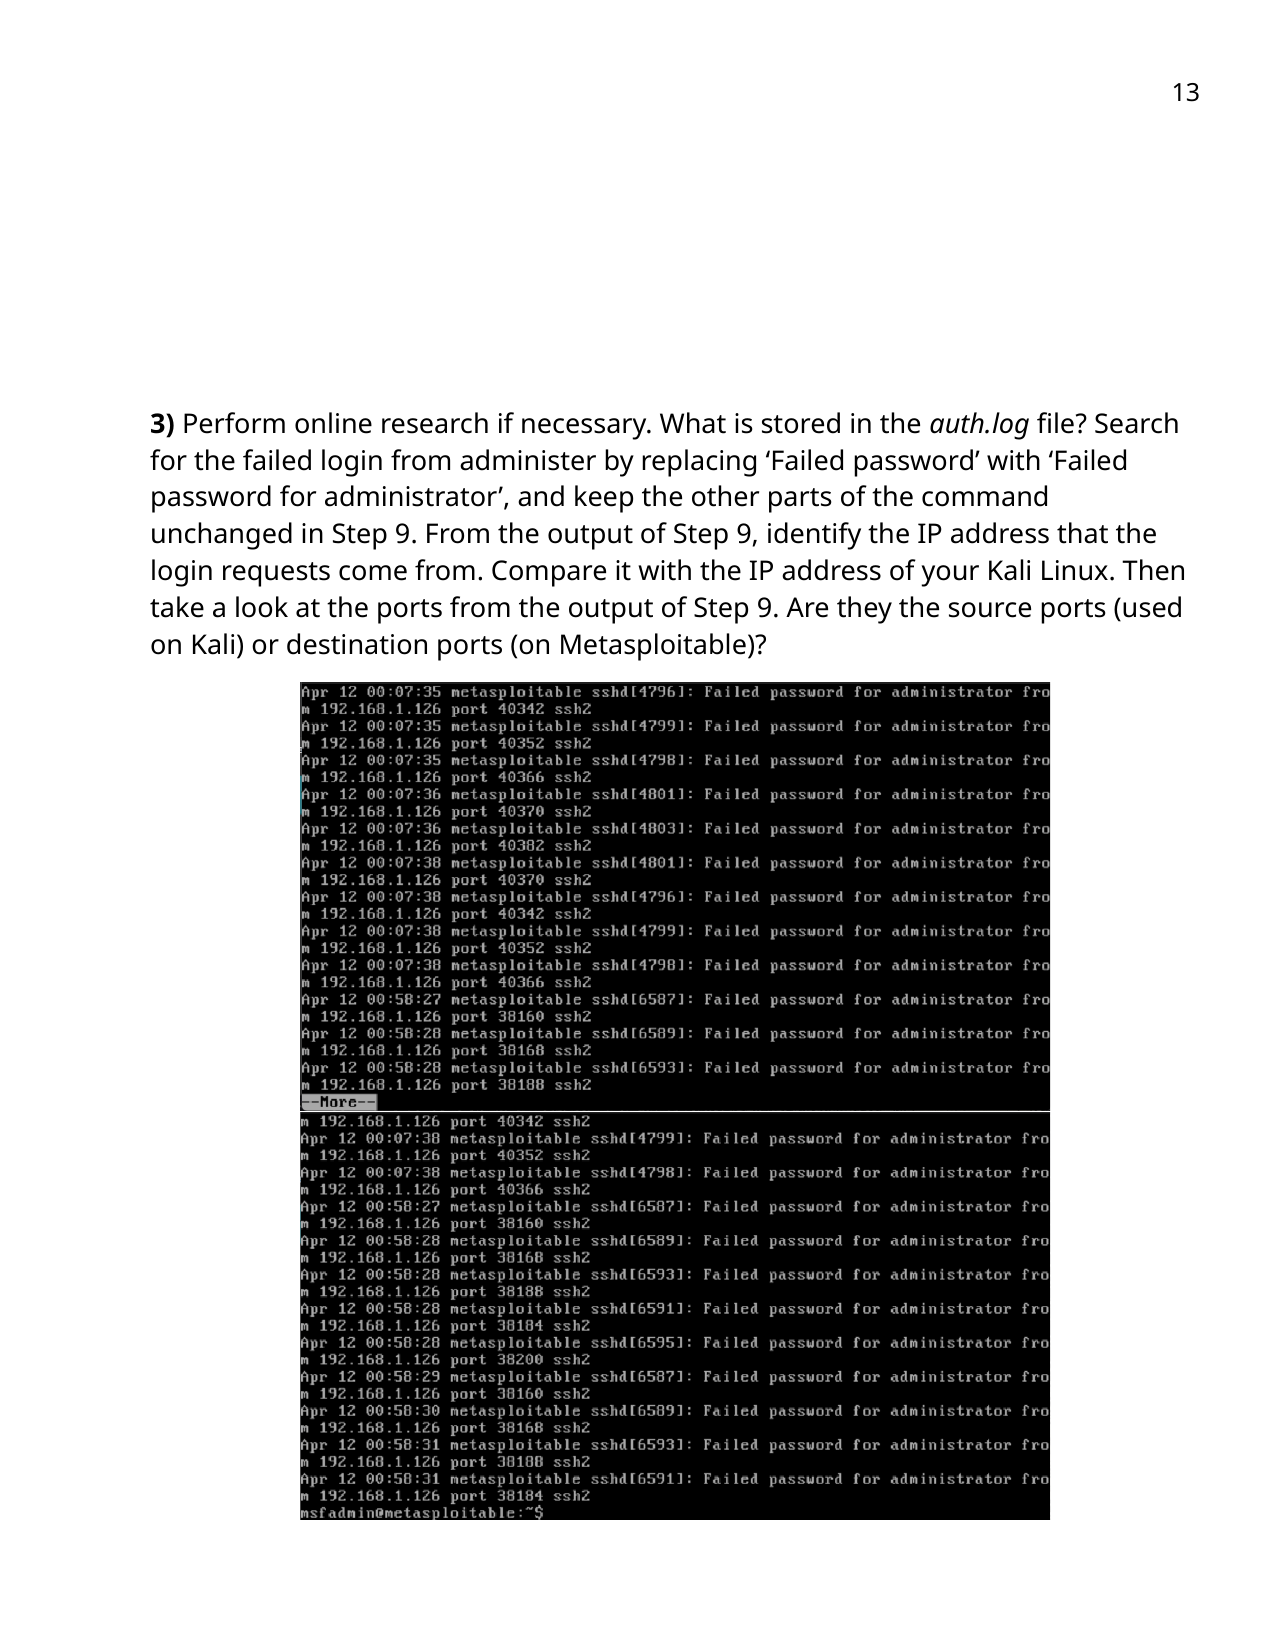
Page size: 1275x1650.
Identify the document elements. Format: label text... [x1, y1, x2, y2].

text 3) Perform online research if necessary. What is stored in the auth.log file? Search for the failed login from administer by replacing ‘Failed password’ with ‘Failed password for administrator’, and keep the other parts of the command unchanged in Step 9. From the output of Step 9, identify the IP address that the login requests come from. Compare it with the IP address of your Kali Linux. Then take a look at the ports from the output of Step 9. Are they the source ports (used on Kali) or destination ports (on Metasploitable)? [150, 404, 1200, 662]
picture [300, 1112, 1050, 1520]
picture [300, 682, 1050, 1111]
